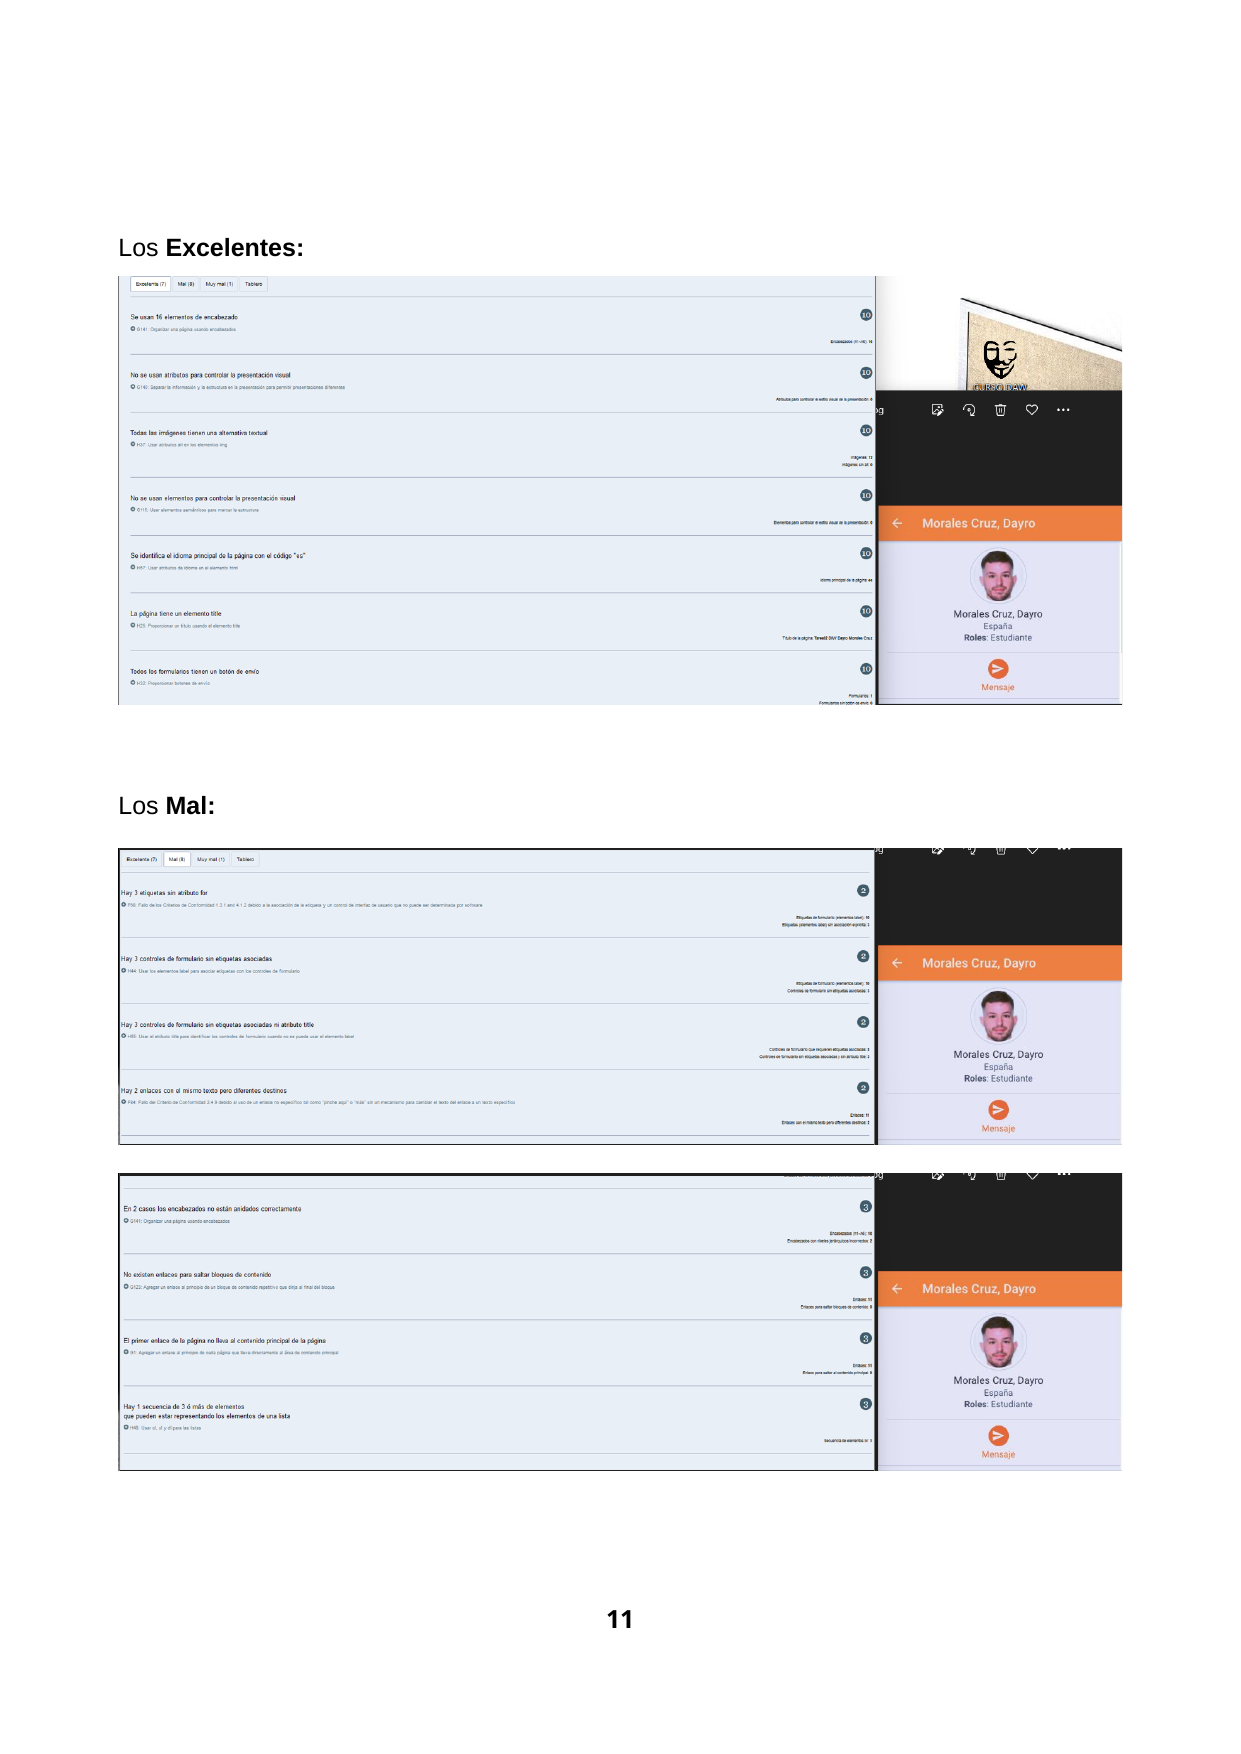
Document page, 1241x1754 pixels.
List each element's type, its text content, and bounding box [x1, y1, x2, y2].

text [118, 705, 1122, 734]
text Los Excelentes: [118, 233, 1122, 276]
picture [118, 848, 1123, 1145]
text Los Mal: [118, 791, 1122, 820]
picture [118, 1173, 1123, 1471]
picture [118, 276, 1123, 705]
